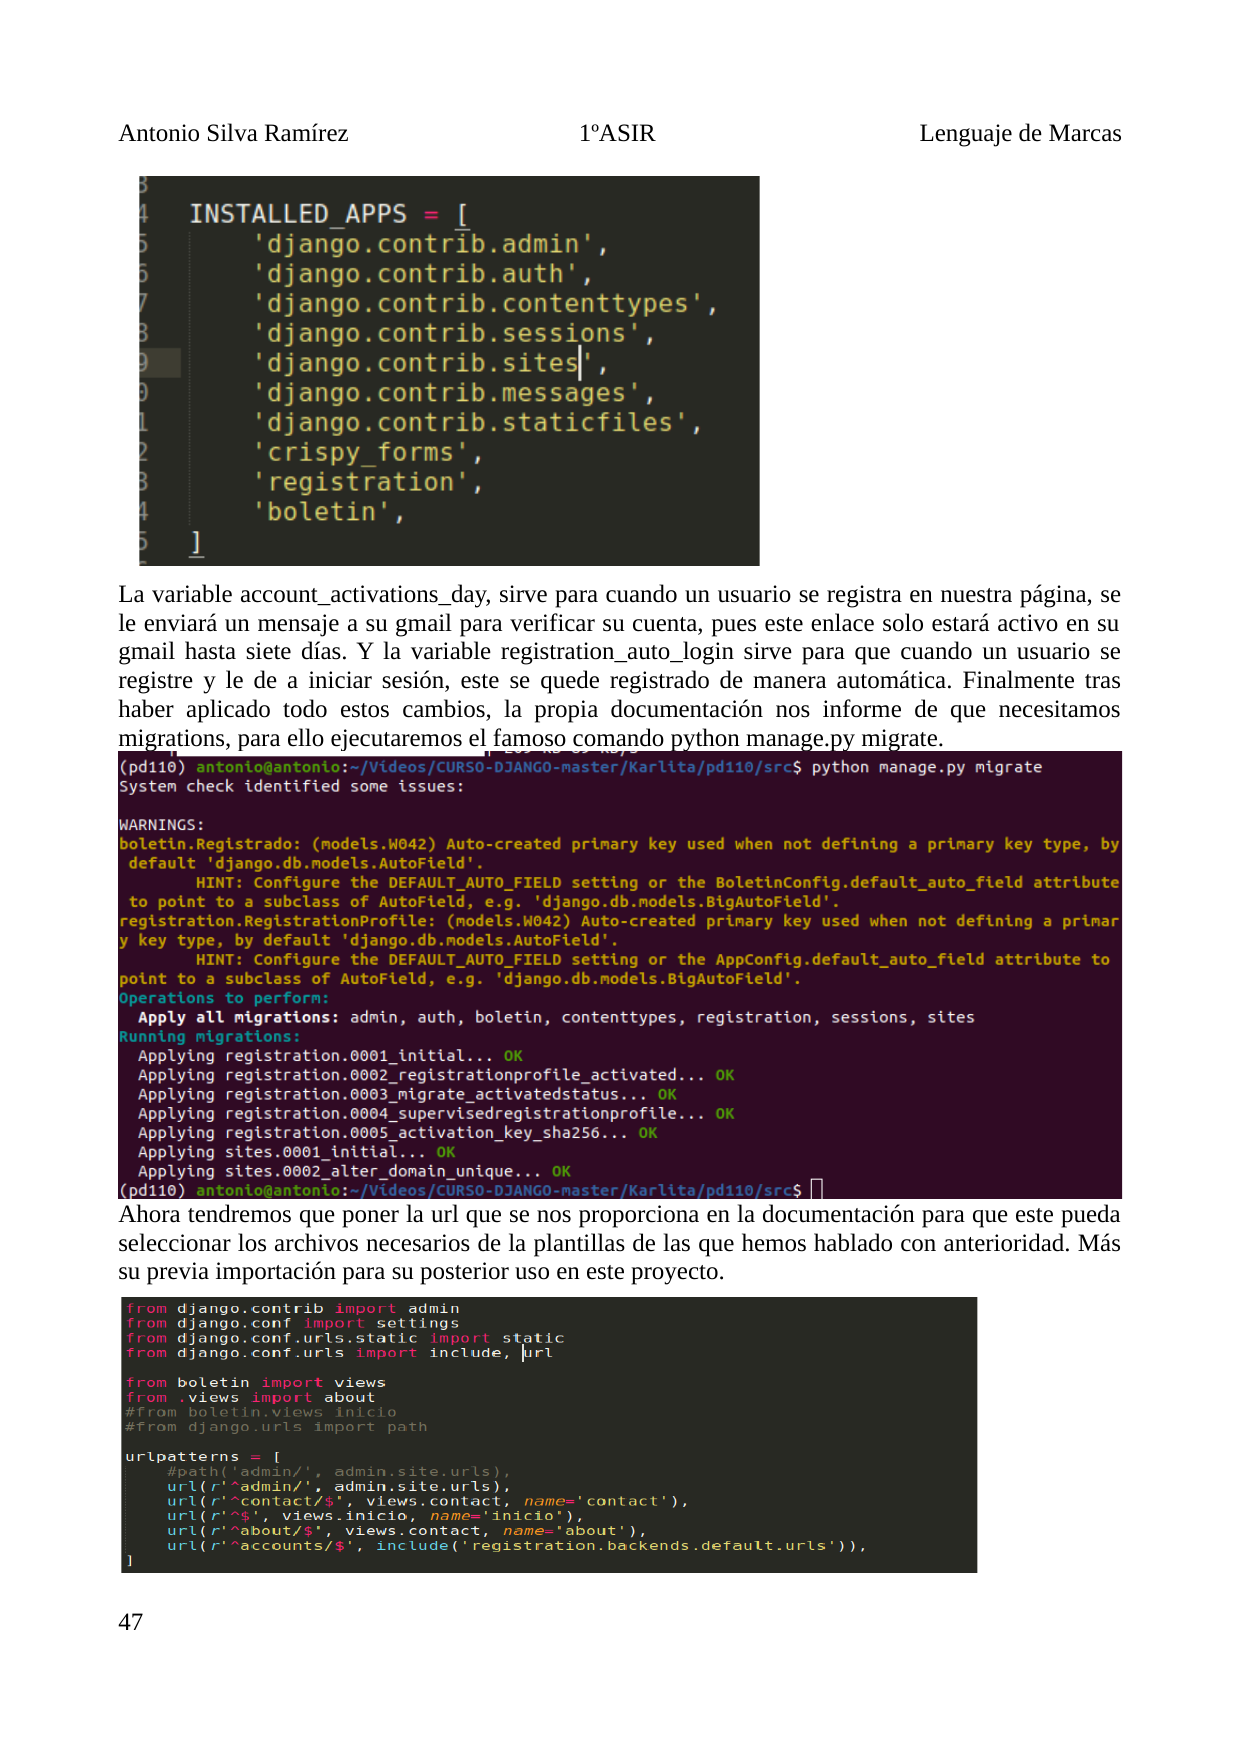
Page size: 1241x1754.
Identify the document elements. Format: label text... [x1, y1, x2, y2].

text La variable account_activations_day, sirve para cuando un usuario se registra en nuestra página, se le enviará un mensaje a su gmail para verificar su cuenta, pues este enlace solo estará activo en su gmail hasta siete días. Y la variable registration_auto_login sirve para que cuando un usuario se registre y le de a iniciar sesión, este se quede registrado de manera automática. Finalmente tras haber aplicado todo estos cambios, la propia documentación nos informe de que necesitamos migrations, para ello ejecutaremos el famoso comando python manage.py migrate. [118, 579, 1122, 751]
text Ahora tendremos que poner la url que se nos proporciona en la documentación para que este pueda seleccionar los archivos necesarios de la plantillas de las que hemos hablado con anterioridad. Más su previa importación para su posterior uso en este proyecto. [118, 1199, 1122, 1285]
picture [121, 1297, 978, 1573]
picture [118, 751, 1123, 1199]
picture [139, 176, 760, 566]
